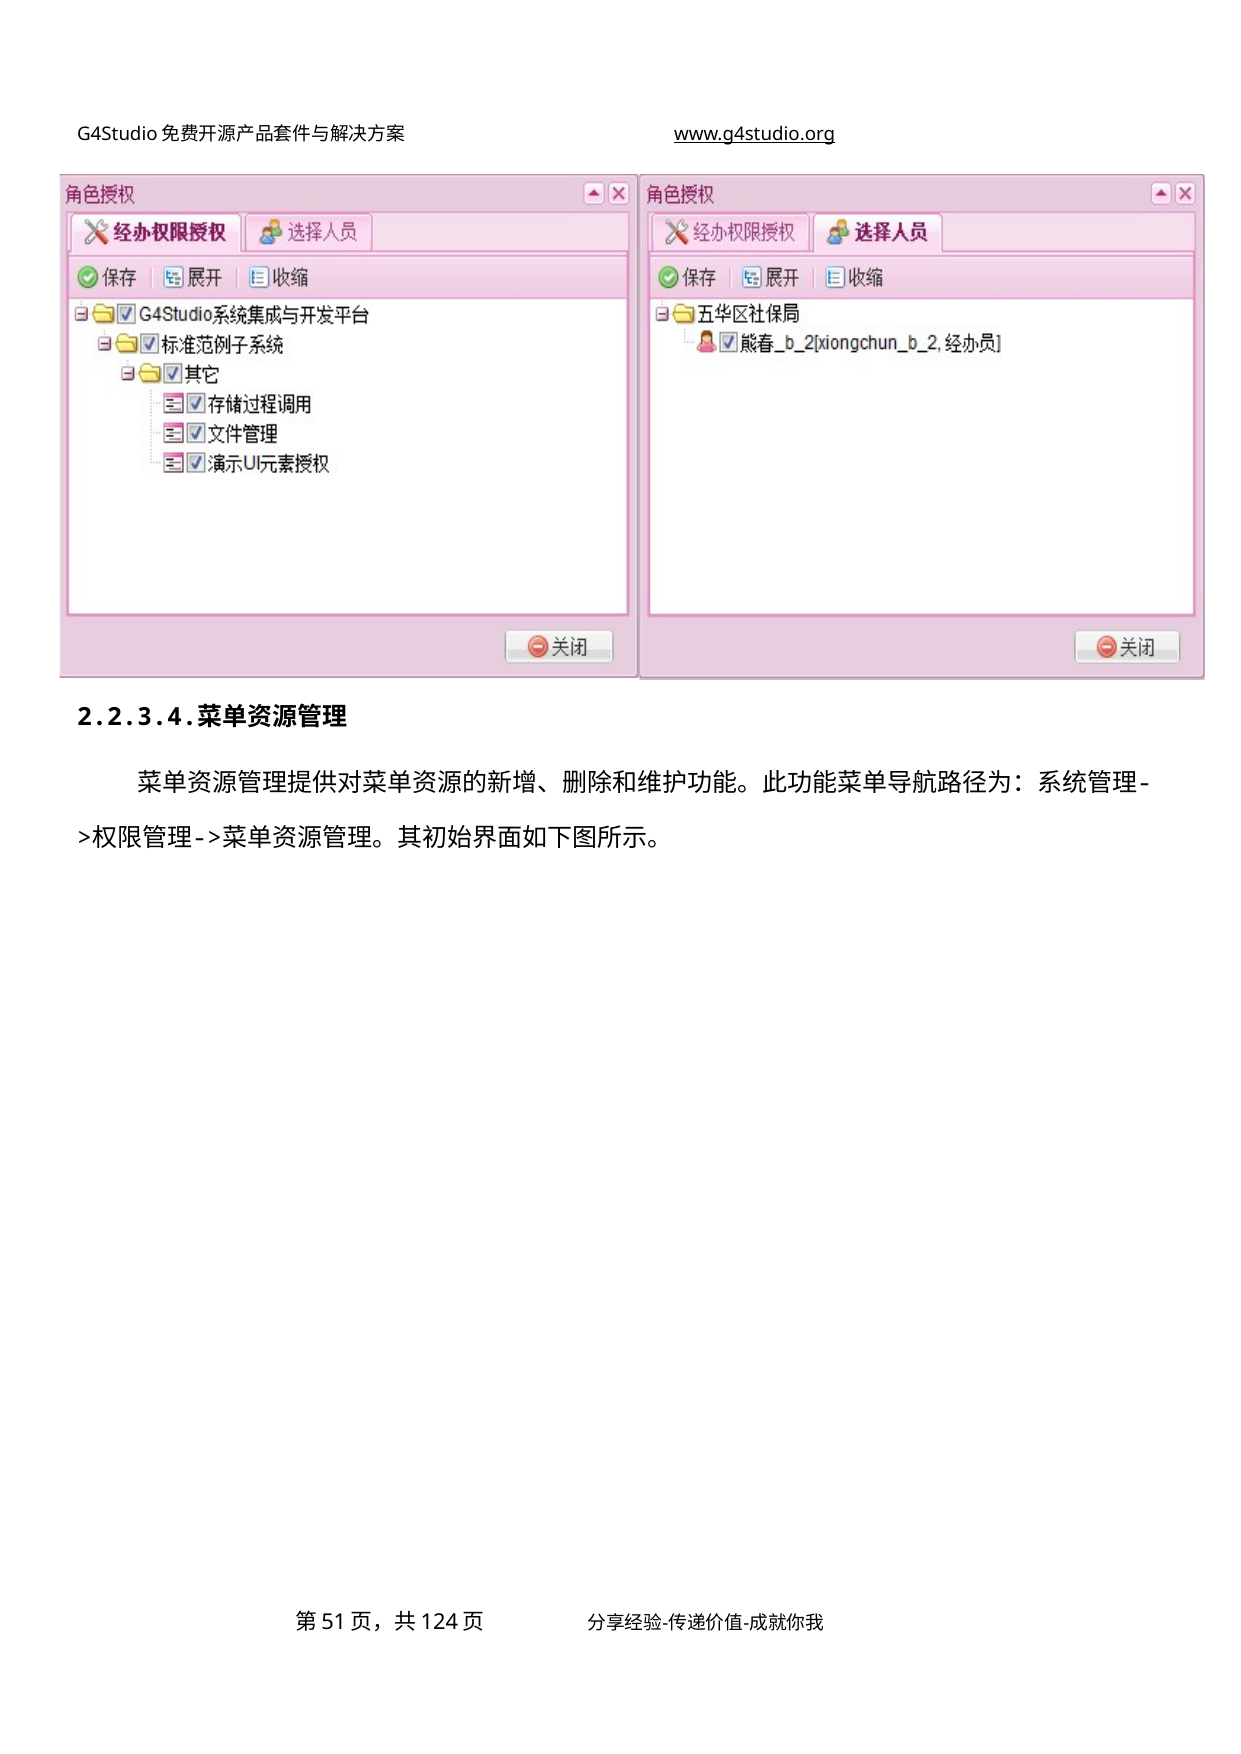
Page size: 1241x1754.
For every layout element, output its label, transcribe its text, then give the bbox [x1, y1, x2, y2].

text 菜单资源管理提供对菜单资源的新增、删除和维护功能。此功能菜单导航路径为：系统管理->权限管理->菜单资源管理。其初始界面如下图所示。 [77, 763, 1163, 853]
subtitle 2.2.3.4.菜单资源管理 [77, 678, 1163, 732]
picture [59, 174, 1205, 680]
